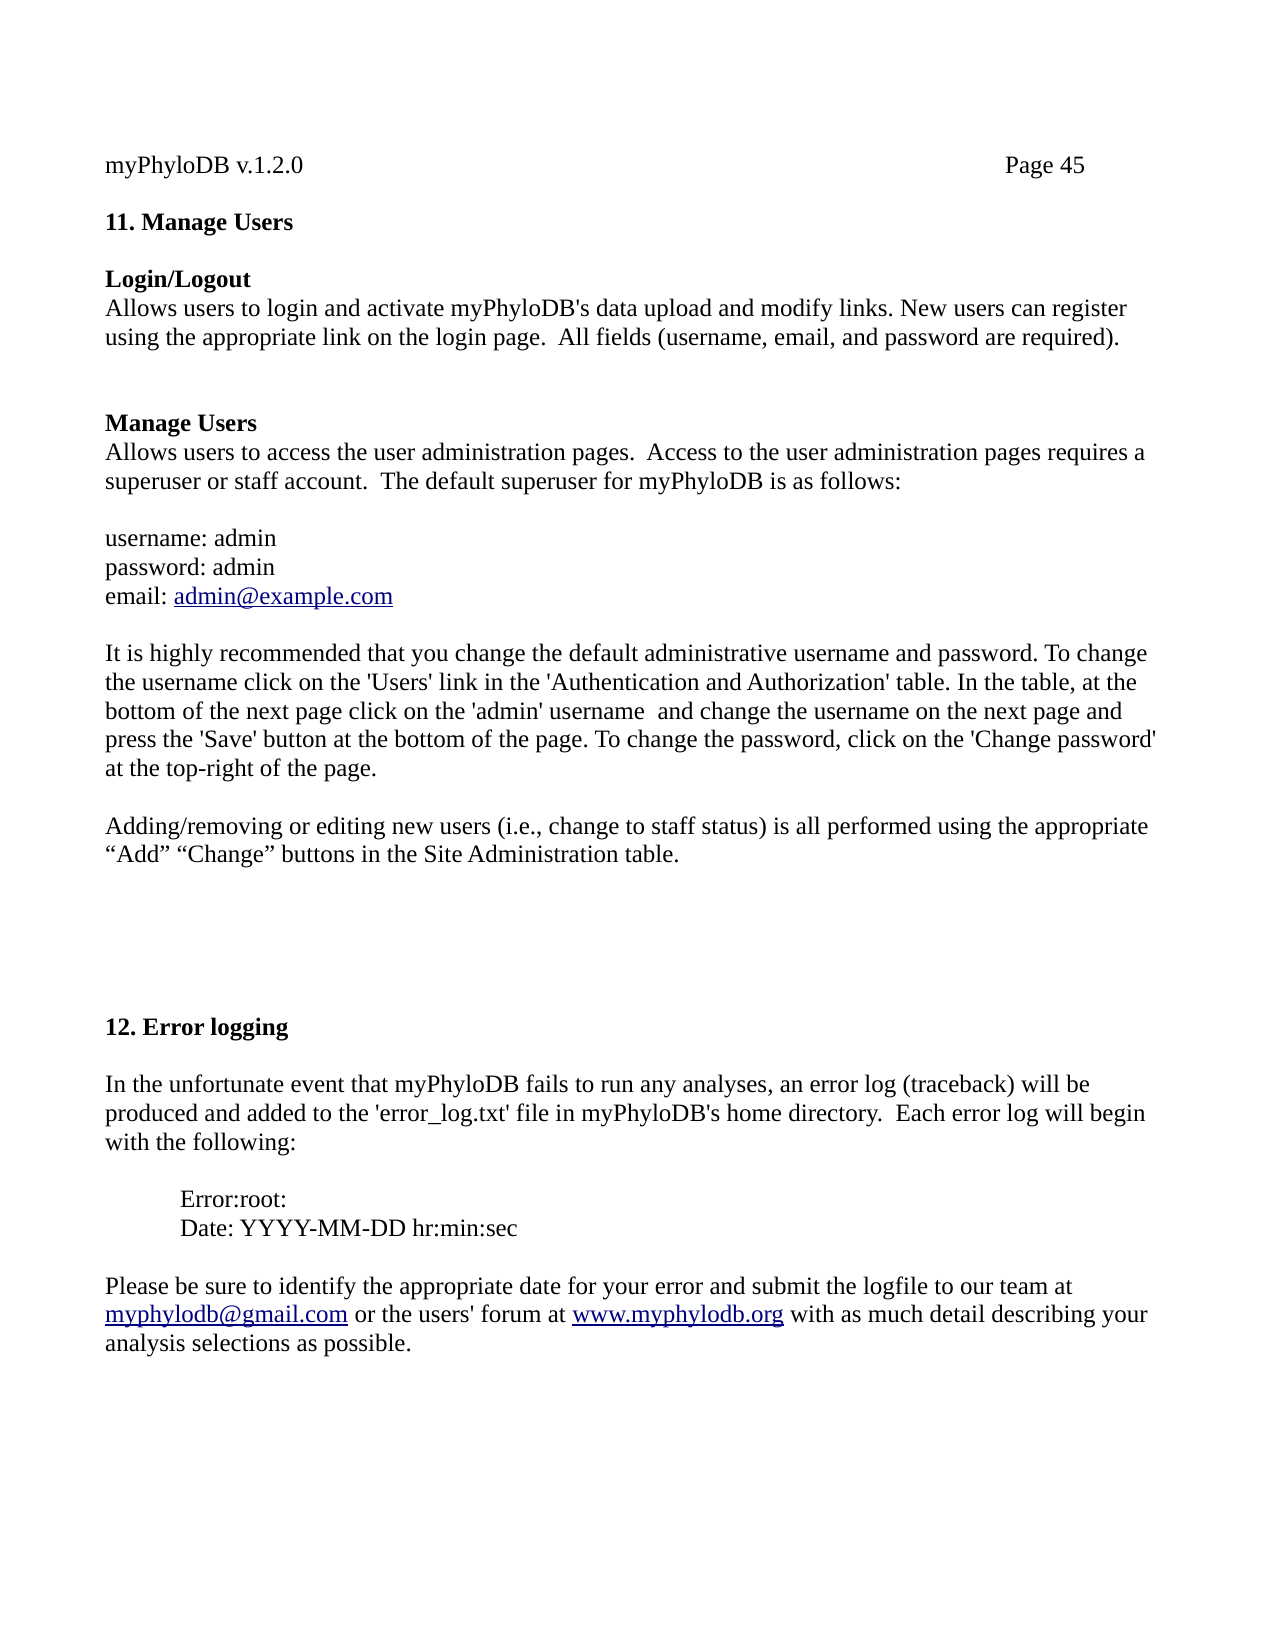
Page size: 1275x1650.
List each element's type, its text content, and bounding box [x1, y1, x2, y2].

text Date: YYYY-MM-DD hr:min:sec [105, 1213, 1170, 1242]
text password: admin [105, 552, 1170, 581]
text myphylodb@gmail.com or the users' forum at www.myphylodb.org with as much detail describing your analysis selections as possible. [105, 1299, 1170, 1357]
text Allows users to login and activate myPhyloDB's data upload and modify links. New users can register using the appropriate link on the login page. All fields (username, email, and password are required). [105, 293, 1170, 351]
text Login/Logout [105, 264, 1170, 293]
text email: admin@example.com [105, 581, 1170, 609]
text Please be sure to identify the appropriate date for your error and submit the logfile to our team at [105, 1271, 1170, 1299]
text 11. Manage Users [105, 207, 1170, 236]
text Error:root: [105, 1184, 1170, 1213]
text username: admin [105, 523, 1170, 552]
text Allows users to access the user administration pages. Access to the user administration pages requires a superuser or staff account. The default superuser for myPhyloDB is as follows: [105, 437, 1170, 494]
text In the unfortunate event that myPhyloDB fails to run any analyses, an error log (traceback) will be produced and added to the 'error_log.txt' file in myPhyloDB's home directory. Each error log will begin with the following: [105, 1069, 1170, 1156]
text Adding/removing or editing new users (i.e., change to staff status) is all performed using the appropriate “Add” “Change” buttons in the Site Administration table. [105, 811, 1170, 868]
text Manage Users [105, 408, 1170, 437]
text It is highly recommended that you change the default administrative username and password. To change the username click on the 'Users' link in the 'Authentication and Authorization' table. In the table, at the bottom of the next page click on the 'admin' username and change the username on the next page and press the 'Save' button at the bottom of the page. To change the password, click on the 'Change password' at the top-right of the page. [105, 638, 1170, 782]
text 12. Error logging [105, 1012, 1170, 1041]
